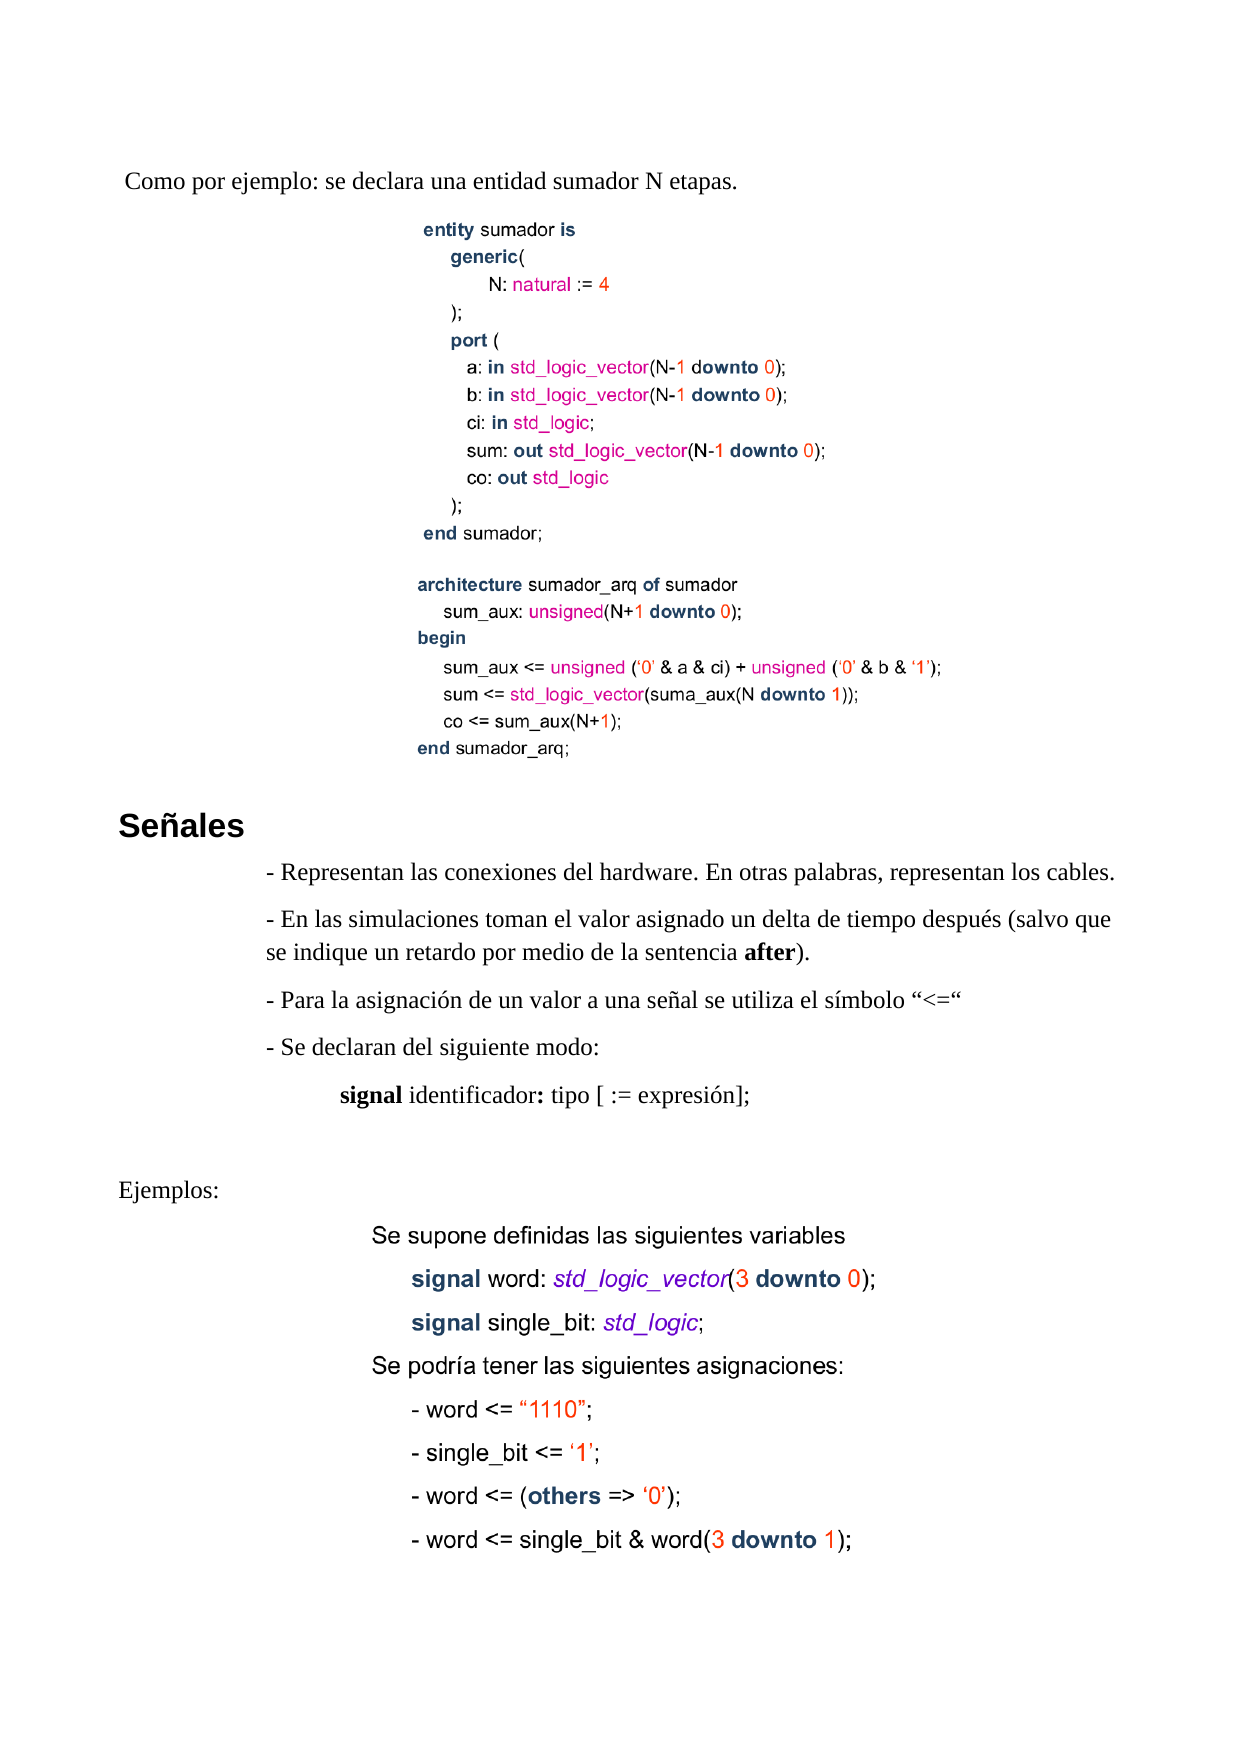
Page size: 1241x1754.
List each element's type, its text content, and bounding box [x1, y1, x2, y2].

text Como por ejemplo: se declara una entidad sumador N etapas. [118, 166, 1122, 194]
text Ejemplos: [118, 1175, 1122, 1204]
subtitle Señales [118, 805, 1122, 844]
picture [356, 1222, 884, 1567]
text - Para la asignación de un valor a una señal se utiliza el símbolo “<=“ [266, 985, 1122, 1013]
text - Representan las conexiones del hardware. En otras palabras, representan los cables. [266, 857, 1122, 885]
text - En las simulaciones toman el valor asignado un delta de tiempo después (salvo que se indique un retardo por medio de la sentencia after). [266, 904, 1122, 966]
picture [404, 213, 836, 546]
picture [385, 565, 954, 767]
text - Se declaran del siguiente modo: [266, 1032, 1122, 1061]
text signal identificador: tipo [ := expresión]; [266, 1080, 1122, 1109]
